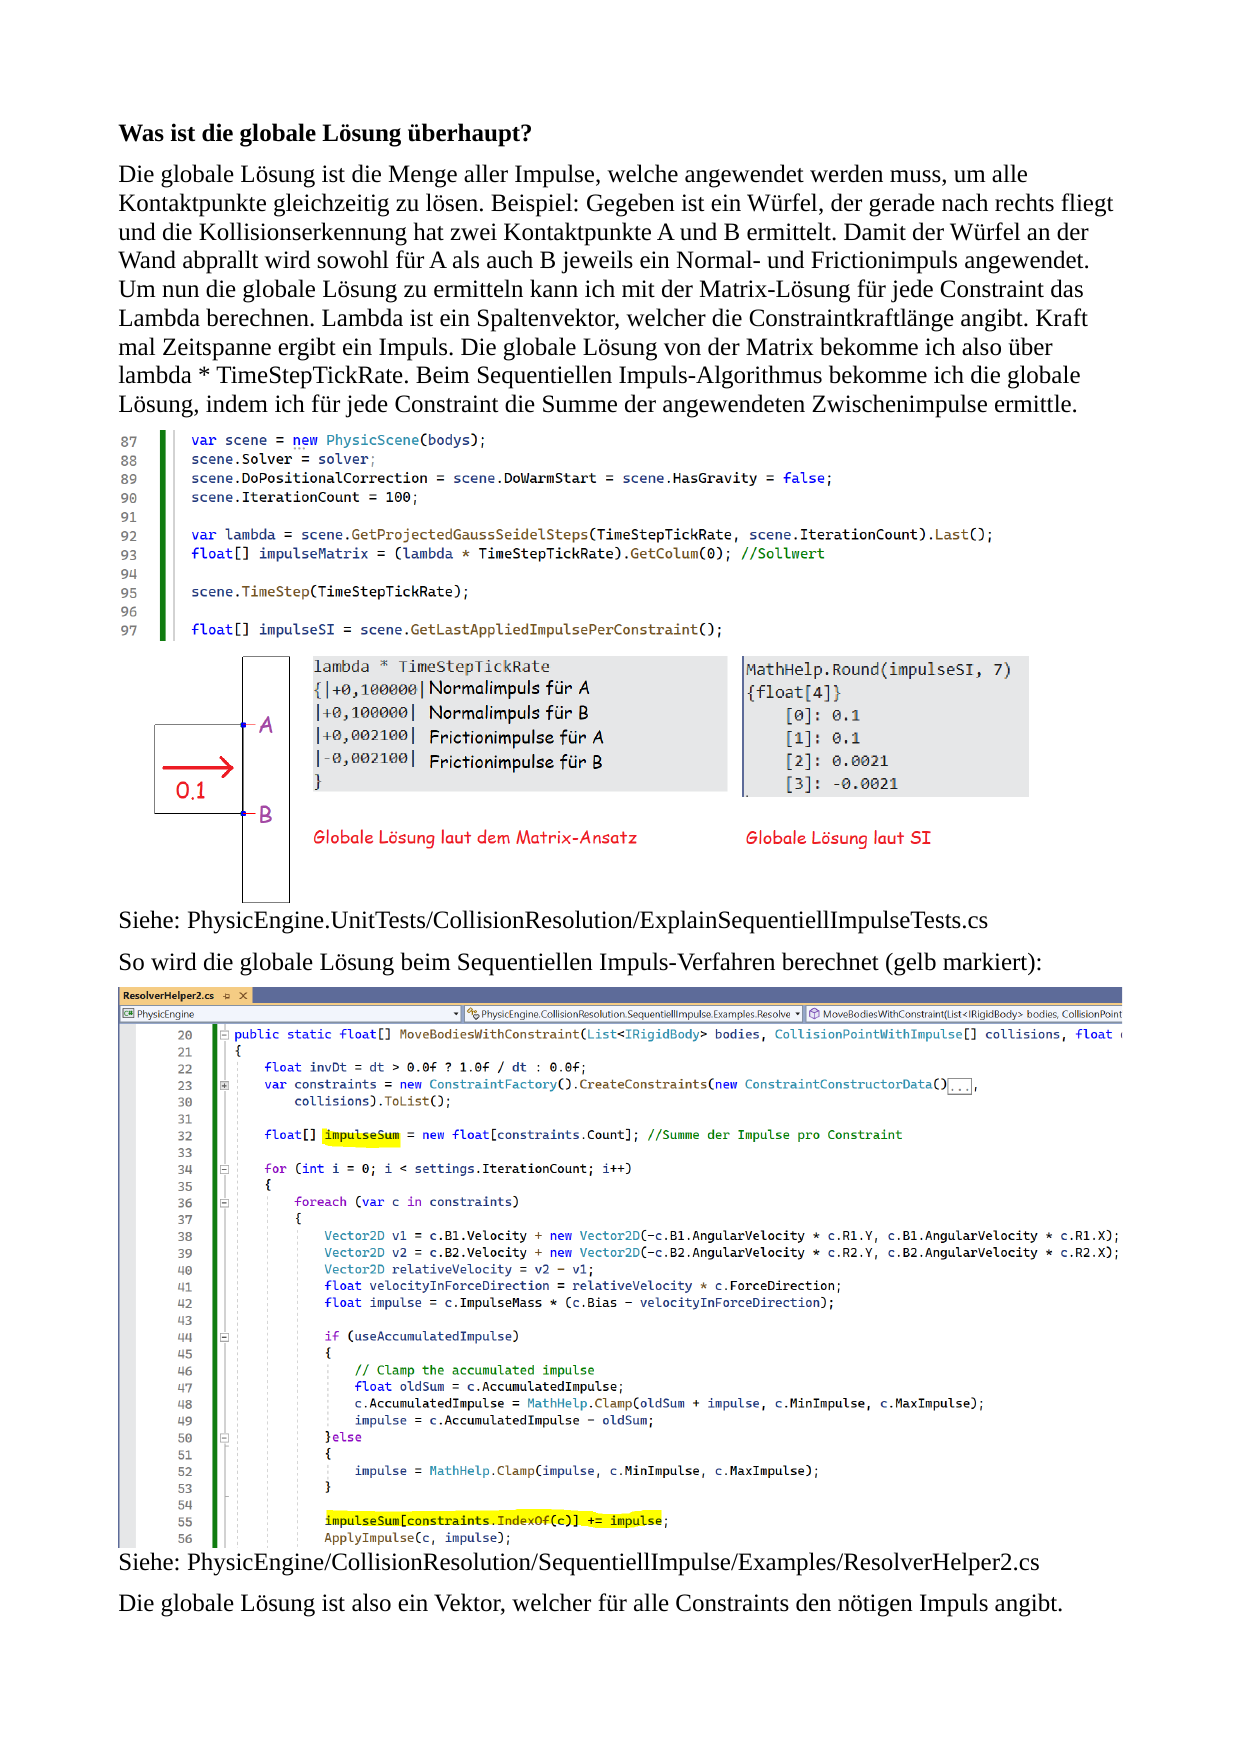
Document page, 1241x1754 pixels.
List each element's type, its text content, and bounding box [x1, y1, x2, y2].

picture [118, 430, 1032, 906]
text So wird die globale Lösung beim Sequentiellen Impuls-Verfahren berechnet (gelb markiert): [118, 947, 1122, 975]
text Was ist die globale Lösung überhaupt? [118, 118, 1122, 147]
picture [118, 987, 1123, 1548]
text Die globale Lösung ist also ein Vektor, welcher für alle Constraints den nötigen Impuls angibt. [118, 1588, 1122, 1617]
text Die globale Lösung ist die Menge aller Impulse, welche angewendet werden muss, um alle Kontaktpunkte gleichzeitig zu lösen. Beispiel: Gegeben ist ein Würfel, der gerade nach rechts fliegt und die Kollisionserkennung hat zwei Kontaktpunkte A und B ermittelt. Damit der Würfel an der Wand abprallt wird sowohl für A als auch B jeweils ein Normal- und Frictionimpuls angewendet. Um nun die globale Lösung zu ermitteln kann ich mit der Matrix-Lösung für jede Constraint das Lambda berechnen. Lambda ist ein Spaltenvektor, welcher die Constraintkraftlänge angibt. Kraft mal Zeitspanne ergibt ein Impuls. Die globale Lösung von der Matrix bekomme ich also über lambda * TimeStepTickRate. Beim Sequentiellen Impuls-Algorithmus bekomme ich die globale Lösung, indem ich für jede Constraint die Summe der angewendeten Zwischenimpulse ermittle. [118, 159, 1122, 418]
text Siehe: PhysicEngine/CollisionResolution/SequentiellImpulse/Examples/ResolverHelper2.cs [118, 1548, 1122, 1576]
text Siehe: PhysicEngine.UnitTests/CollisionResolution/ExplainSequentiellImpulseTests.cs [118, 431, 1122, 934]
